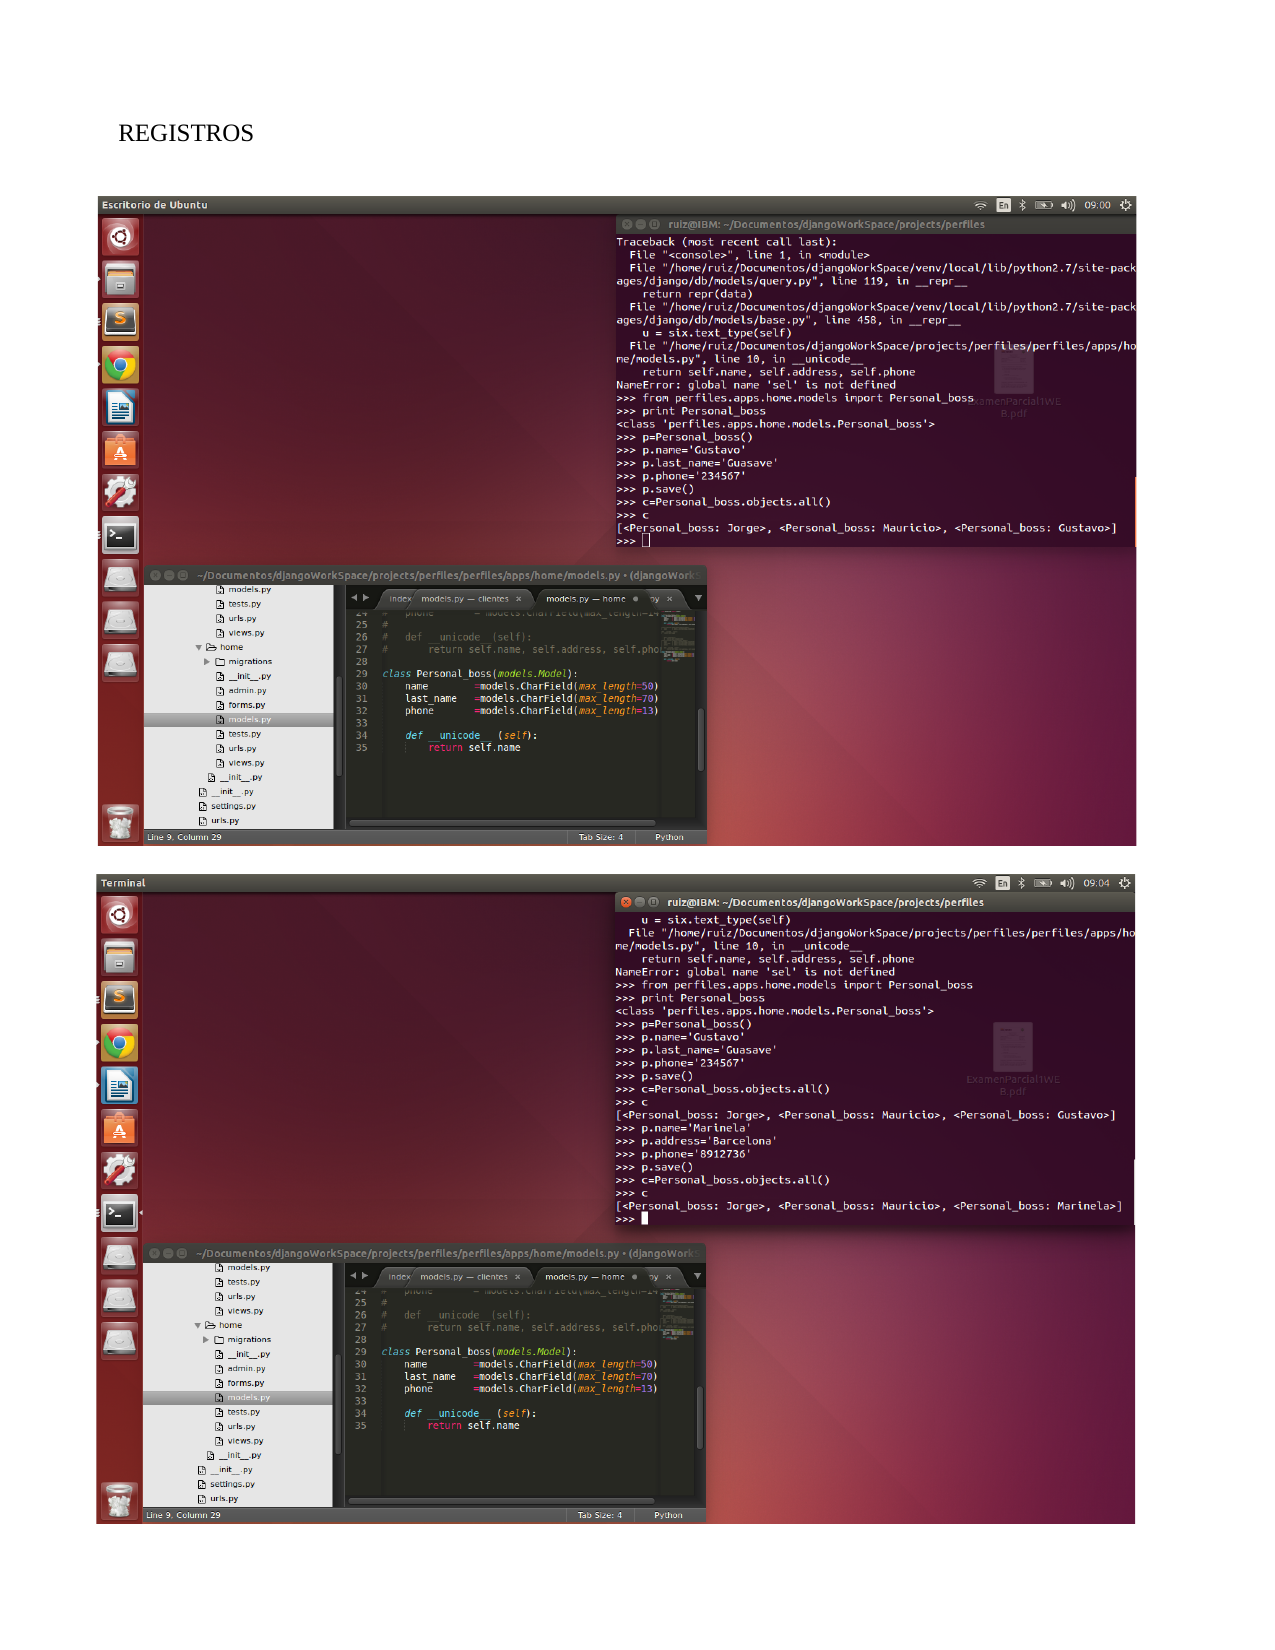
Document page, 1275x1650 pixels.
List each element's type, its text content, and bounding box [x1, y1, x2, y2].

picture [96, 874, 1136, 1524]
picture [97, 196, 1137, 846]
text REGISTROS [118, 118, 1157, 147]
